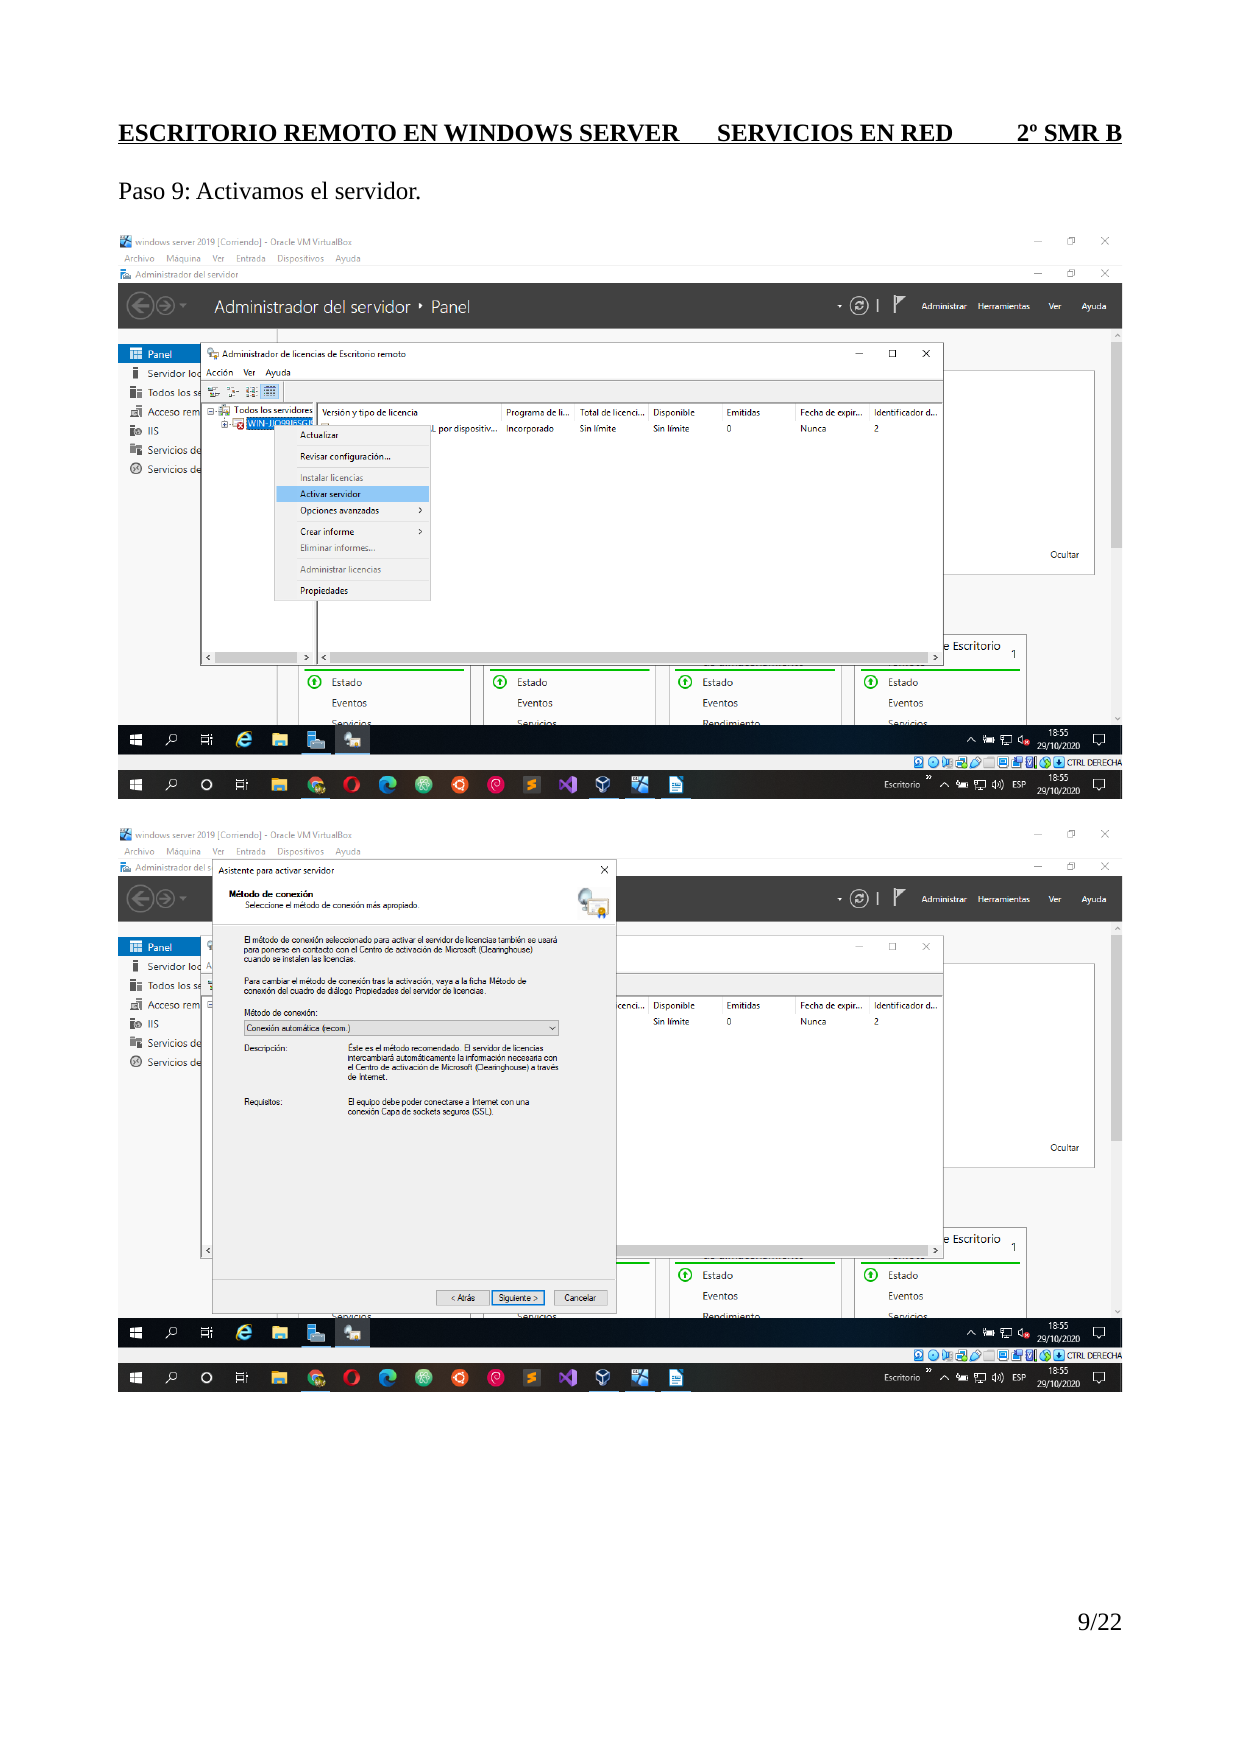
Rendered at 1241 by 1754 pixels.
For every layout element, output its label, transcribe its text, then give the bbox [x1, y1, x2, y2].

picture [118, 827, 1123, 1392]
picture [118, 233, 1123, 799]
text Paso 9: Activamos el servidor. [118, 176, 1122, 205]
